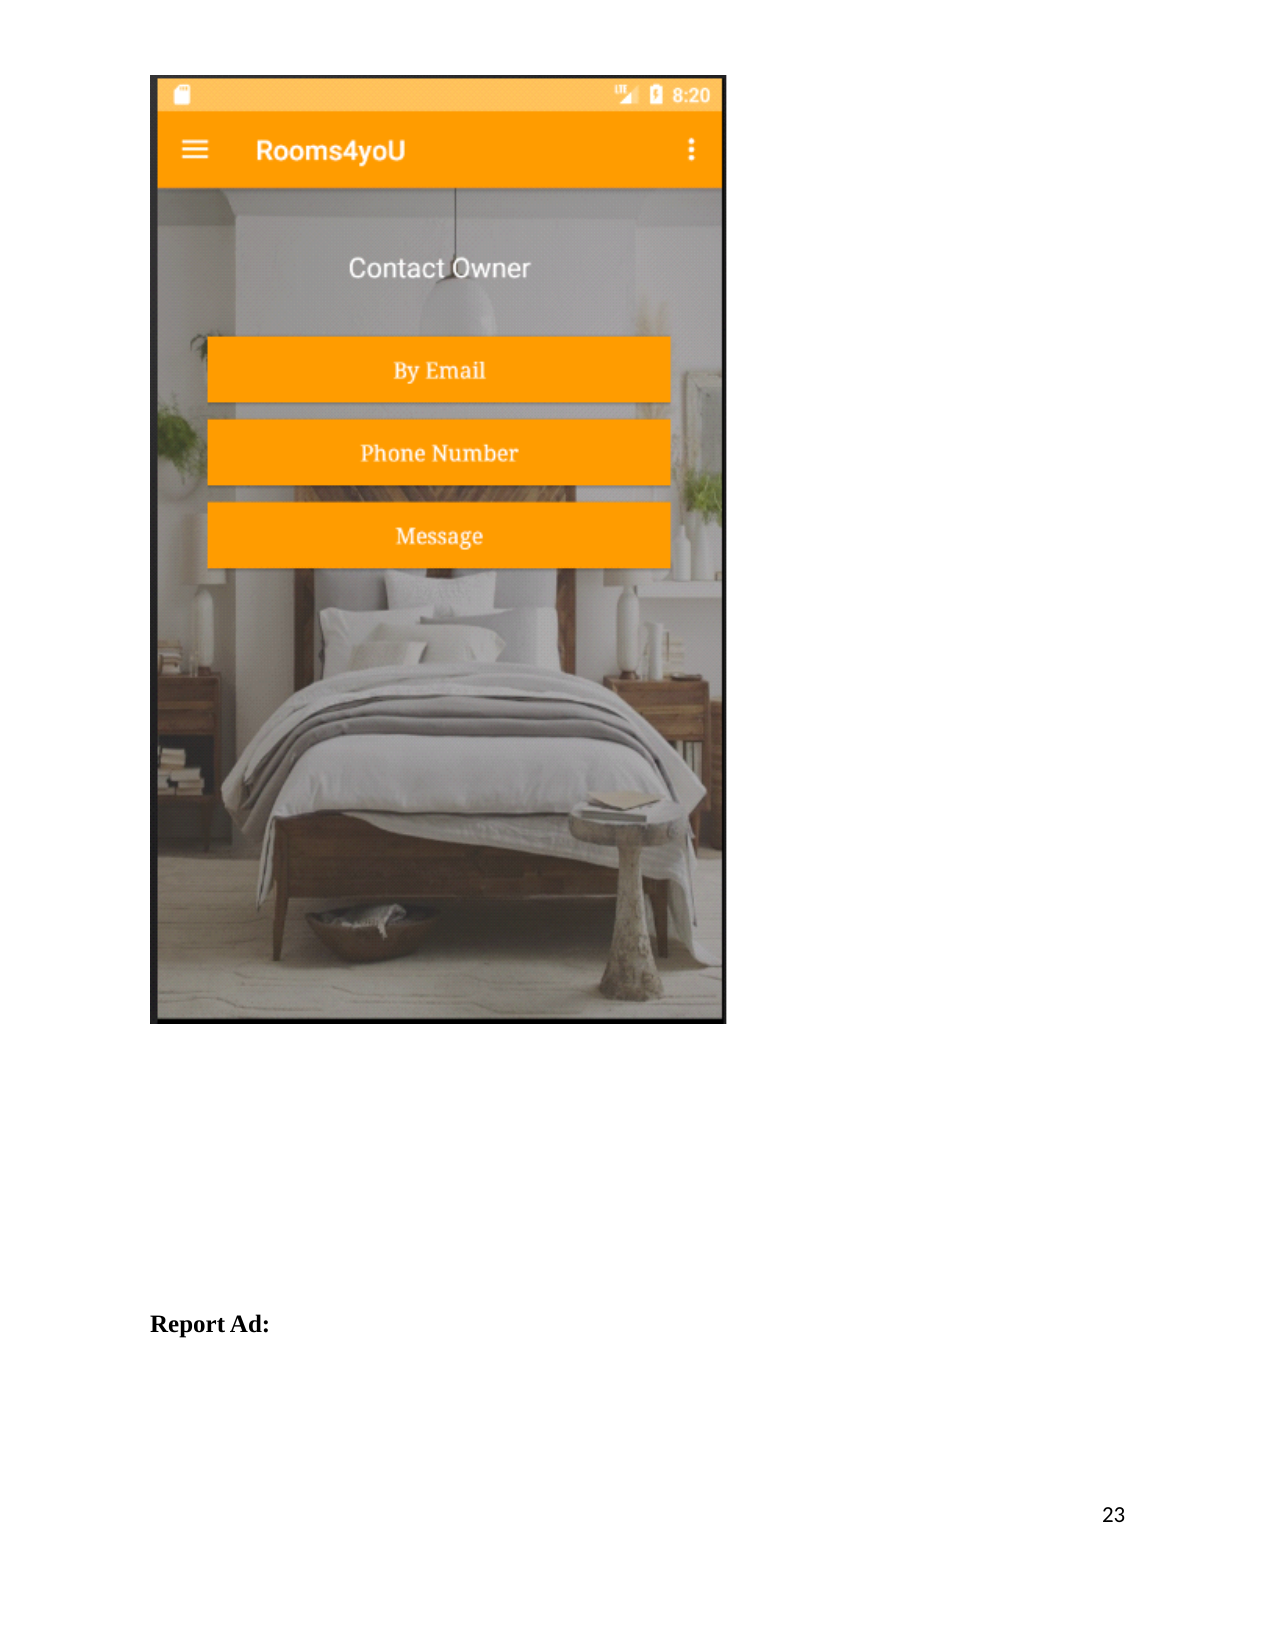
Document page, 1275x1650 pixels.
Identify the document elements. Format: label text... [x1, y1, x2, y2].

text Report Ad: [150, 1309, 1125, 1338]
